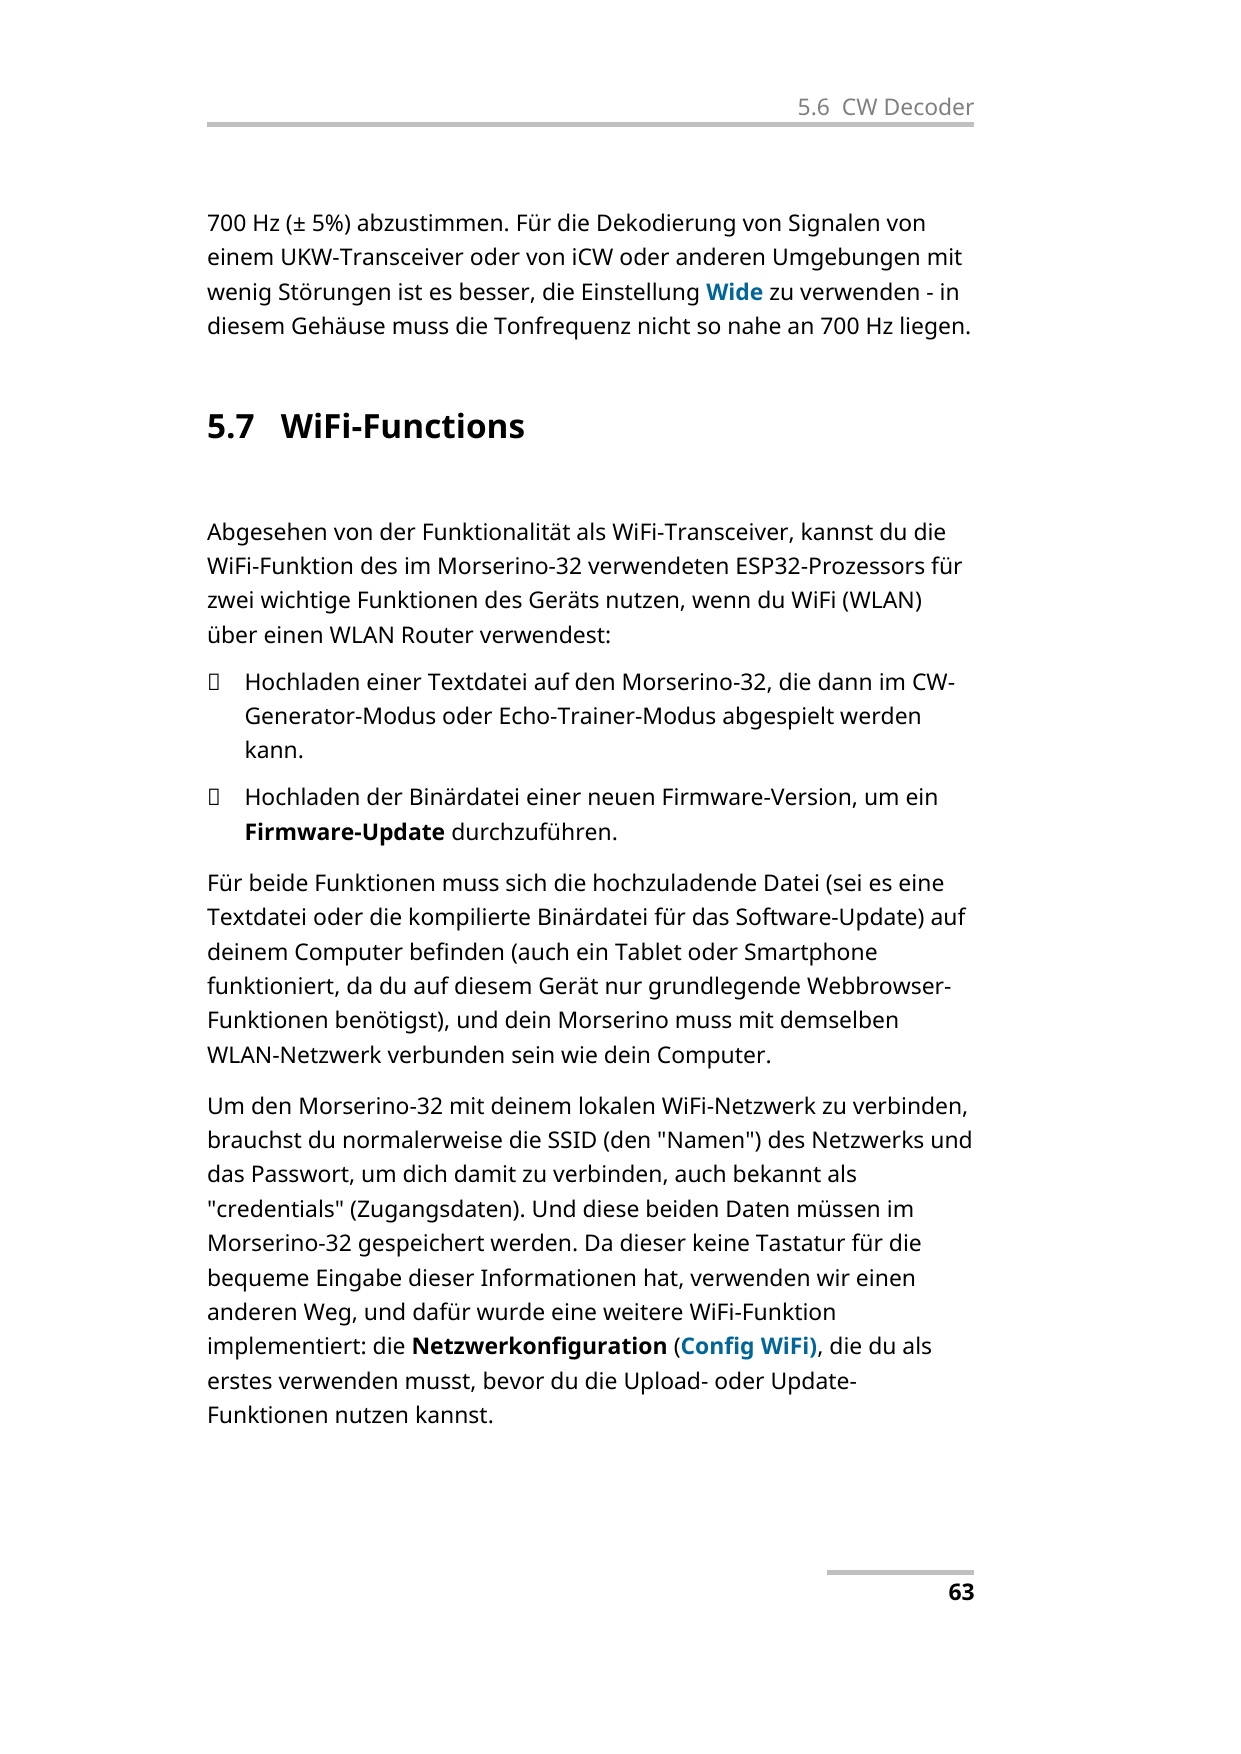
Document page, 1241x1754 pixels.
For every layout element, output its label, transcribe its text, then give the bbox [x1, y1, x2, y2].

list Hochladen der Binärdatei einer neuen Firmware-Version, um ein Firmware-Update durchzuführen. [207, 781, 974, 847]
subtitle WiFi-Functions [207, 403, 974, 449]
list Hochladen einer Textdatei auf den Morserino-32, die dann im CW-Generator-Modus oder Echo-Trainer-Modus abgespielt werden kann. [207, 666, 974, 766]
text 700 Hz (± 5%) abzustimmen. Für die Dekodierung von Signalen von einem UKW-Transceiver oder von iCW oder anderen Umgebungen mit wenig Störungen ist es besser, die Einstellung Wide zu verwenden - in diesem Gehäuse muss die Tonfrequenz nicht so nahe an 700 Hz liegen. [207, 207, 974, 341]
text Um den Morserino-32 mit deinem lokalen WiFi-Netzwerk zu verbinden, brauchst du normalerweise die SSID (den "Namen") des Netzwerks und das Passwort, um dich damit zu verbinden, auch bekannt als "credentials" (Zugangsdaten). Und diese beiden Daten müssen im Morserino-32 gespeichert werden. Da dieser keine Tastatur für die bequeme Eingabe dieser Informationen hat, verwenden wir einen anderen Weg, und dafür wurde eine weitere WiFi-Funktion implementiert: die Netzwerkonfiguration (Config WiFi), die du als erstes verwenden musst, bevor du die Upload- oder Update-Funktionen nutzen kannst. [207, 1089, 974, 1430]
text Abgesehen von der Funktionalität als WiFi-Transceiver, kannst du die WiFi-Funktion des im Morserino-32 verwendeten ESP32-Prozessors für zwei wichtige Funktionen des Geräts nutzen, wenn du WiFi (WLAN) über einen WLAN Router verwendest: [207, 516, 974, 650]
text Für beide Funktionen muss sich die hochzuladende Datei (sei es eine Textdatei oder die kompilierte Binärdatei für das Software-Update) auf deinem Computer befinden (auch ein Tablet oder Smartphone funktioniert, da du auf diesem Gerät nur grundlegende Webbrowser-Funktionen benötigst), und dein Morserino muss mit demselben WLAN-Netzwerk verbunden sein wie dein Computer. [207, 867, 974, 1070]
